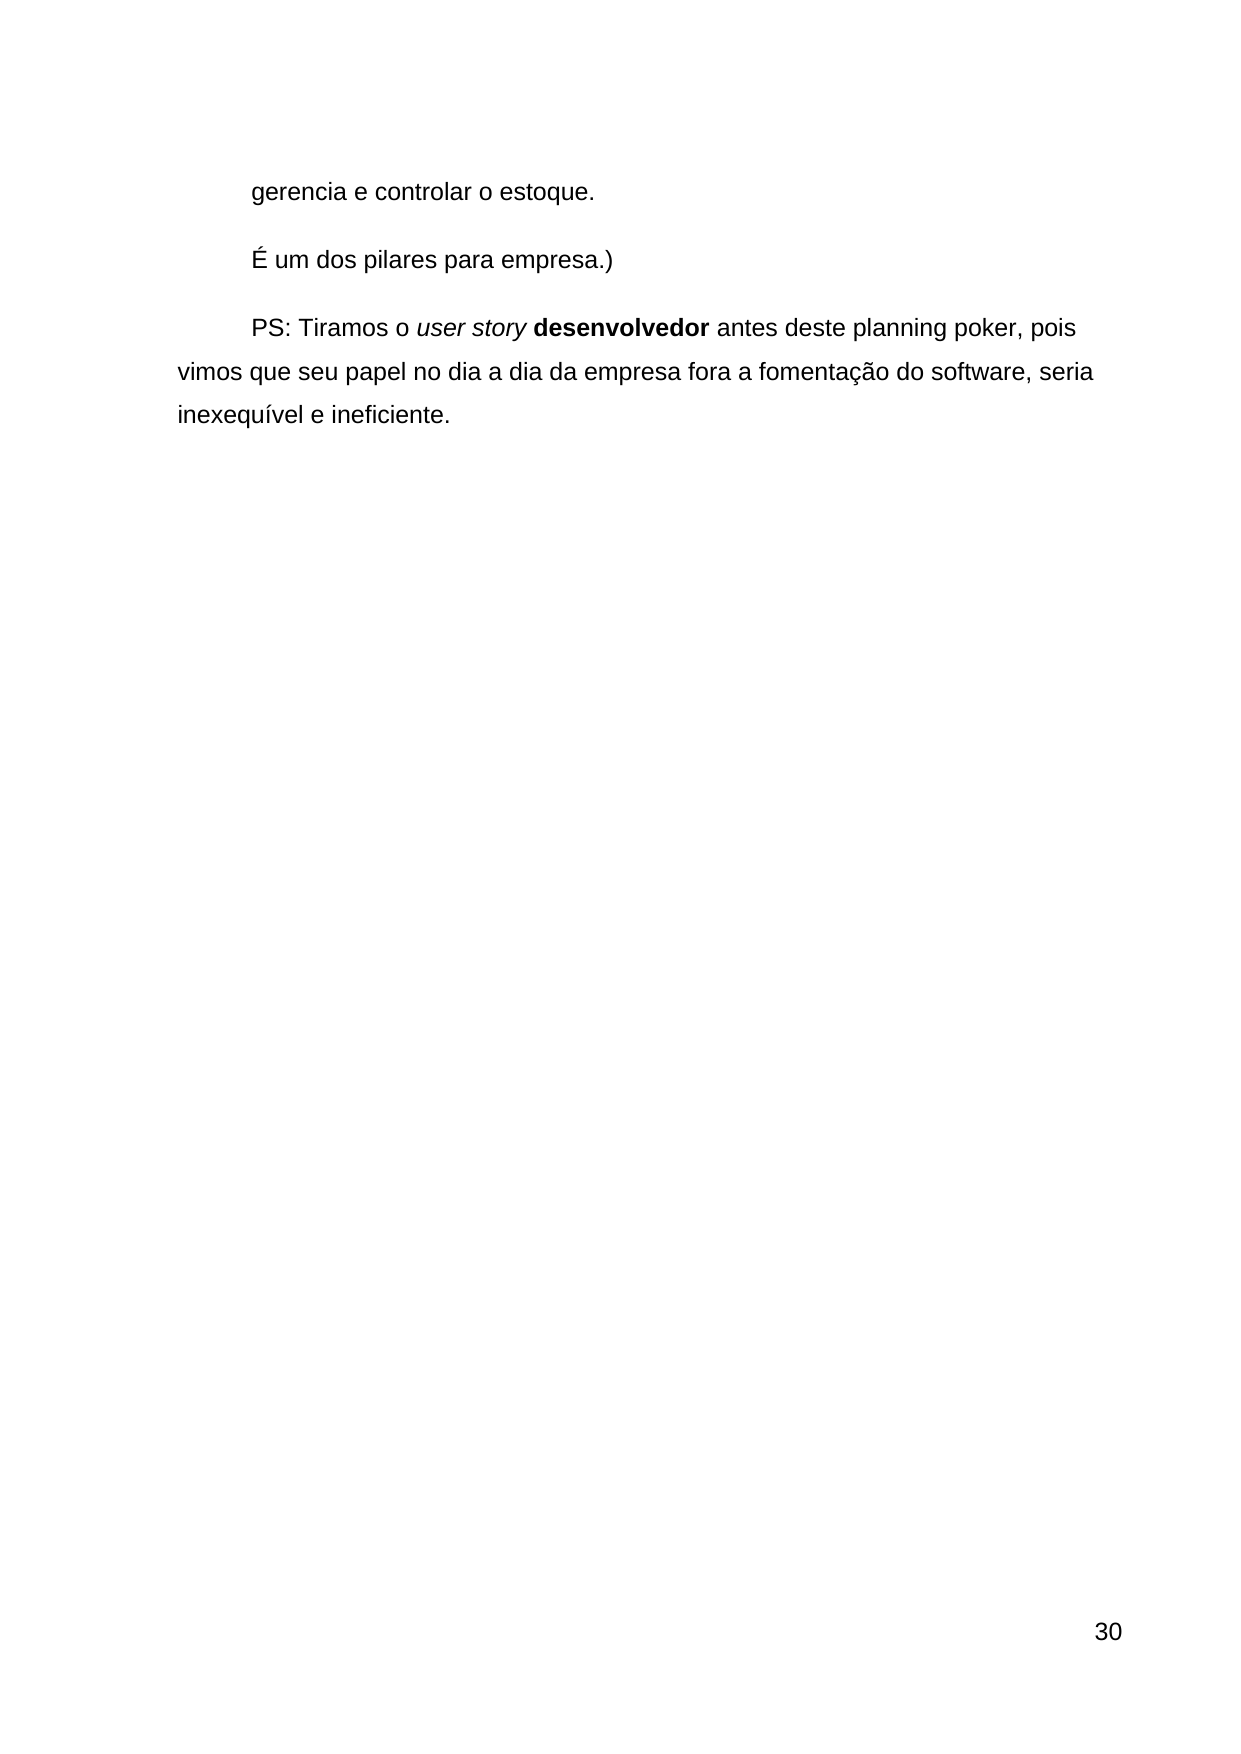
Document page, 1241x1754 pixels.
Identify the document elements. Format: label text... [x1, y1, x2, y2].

text PS: Tiramos o user story desenvolvedor antes deste planning poker, pois vimos que seu papel no dia a dia da empresa fora a fomentação do software, seria inexequível e ineficiente. [177, 313, 1122, 428]
text gerencia e controlar o estoque. [177, 177, 1122, 206]
text É um dos pilares para empresa.) [177, 245, 1122, 274]
